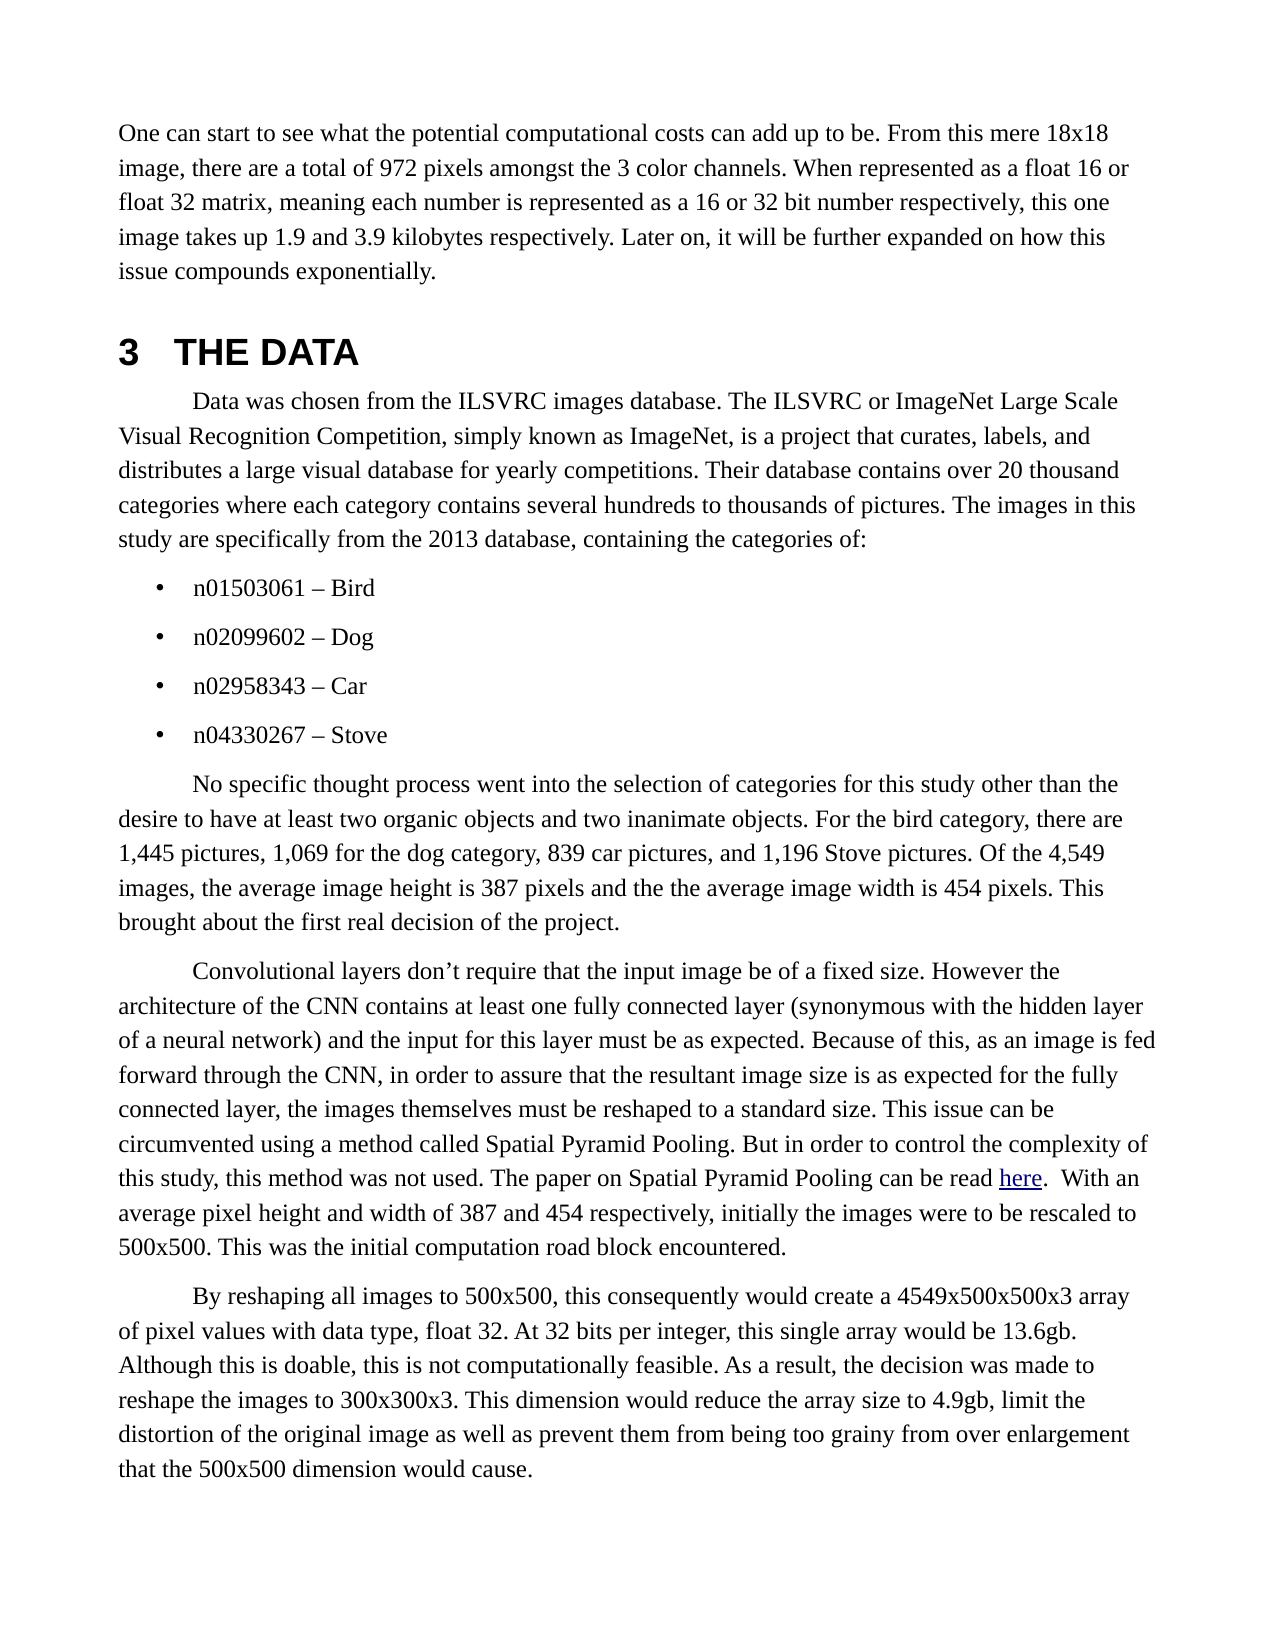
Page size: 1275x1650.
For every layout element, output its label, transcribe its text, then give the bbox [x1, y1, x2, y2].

text No specific thought process went into the selection of categories for this study other than the desire to have at least two organic objects and two inanimate objects. For the bird category, there are 1,445 pictures, 1,069 for the dog category, 839 car pictures, and 1,196 Stove pictures. Of the 4,549 images, the average image height is 387 pixels and the the average image width is 454 pixels. This brought about the first real decision of the project. [118, 769, 1157, 936]
list n04330267 – Stove [156, 720, 1157, 749]
list n02099602 – Dog [156, 622, 1157, 651]
list n02958343 – Car [156, 671, 1157, 700]
text Convolutional layers don’t require that the input image be of a fixed size. However the architecture of the CNN contains at least one fully connected layer (synonymous with the hidden layer of a neural network) and the input for this layer must be as expected. Because of this, as an image is fed forward through the CNN, in order to assure that the resultant image size is as expected for the fully connected layer, the images themselves must be reshaped to a standard size. This issue can be circumvented using a method called Spatial Pyramid Pooling. But in order to control the complexity of this study, this method was not used. The paper on Spatial Pyramid Pooling can be read here. With an average pixel height and width of 387 and 454 respectively, initially the images were to be rescaled to 500x500. This was the initial computation road block encountered. [118, 956, 1157, 1261]
subtitle THE DATA [118, 330, 1157, 374]
text By reshaping all images to 500x500, this consequently would create a 4549x500x500x3 array of pixel values with data type, float 32. At 32 bits per integer, this single array would be 13.6gb. Although this is doable, this is not computationally feasible. As a result, the decision was made to reshape the images to 300x300x3. This dimension would reduce the array size to 4.9gb, limit the distortion of the original image as well as prevent them from being too grainy from over enlargement that the 500x500 dimension would cause. [118, 1281, 1157, 1482]
text One can start to see what the potential computational costs can add up to be. From this mere 18x18 image, there are a total of 972 pixels amongst the 3 color channels. When represented as a float 16 or float 32 matrix, meaning each number is represented as a 16 or 32 bit number respectively, this one image takes up 1.9 and 3.9 kilobytes respectively. Later on, it will be further expanded on how this issue compounds exponentially. [118, 118, 1157, 285]
list n01503061 – Bird [156, 573, 1157, 602]
text Data was chosen from the ILSVRC images database. The ILSVRC or ImageNet Large Scale Visual Recognition Competition, simply known as ImageNet, is a project that curates, labels, and distributes a large visual database for yearly competitions. Their database contains over 20 thousand categories where each category contains several hundreds to thousands of pictures. The images in this study are specifically from the 2013 database, containing the categories of: [118, 386, 1157, 553]
